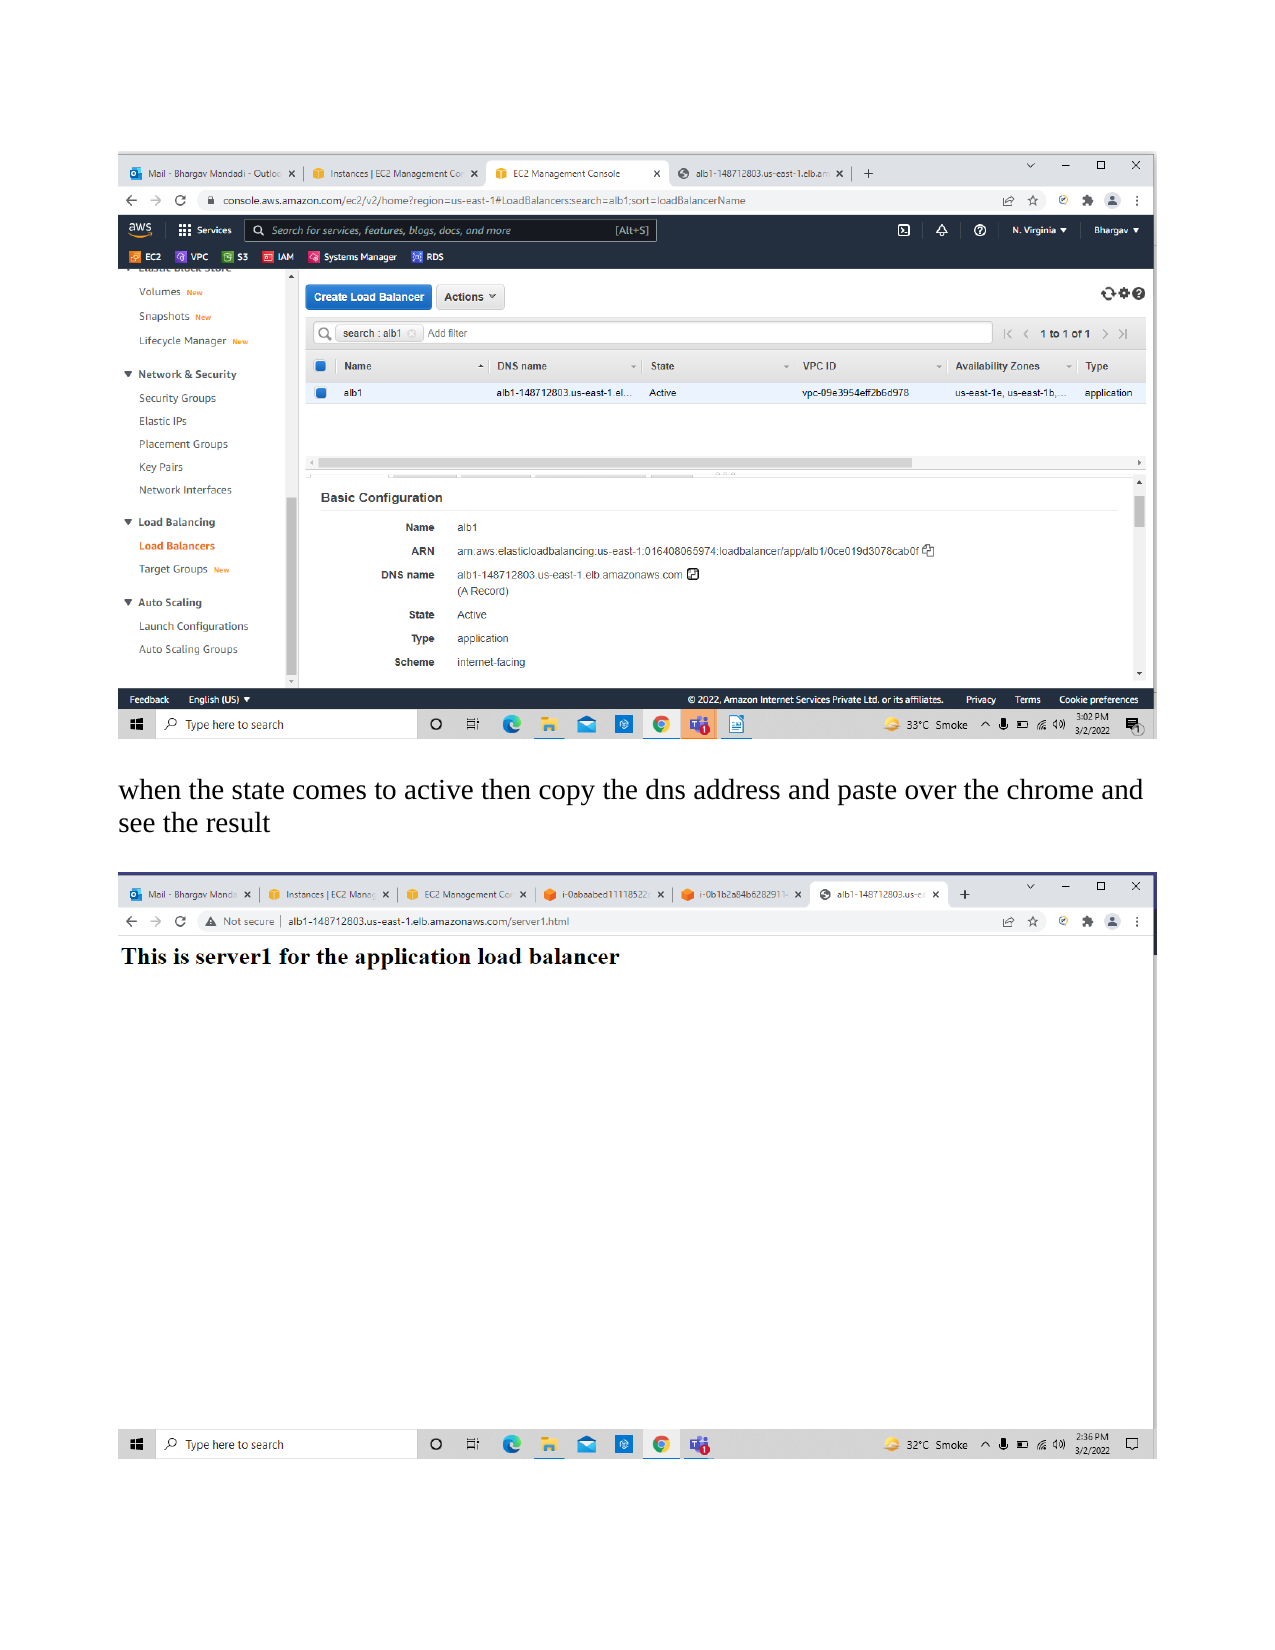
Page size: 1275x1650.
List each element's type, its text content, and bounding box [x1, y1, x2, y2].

picture [118, 151, 1157, 739]
picture [118, 872, 1157, 1459]
text when the state comes to active then copy the dns address and paste over the chrome and see the result [118, 772, 1157, 839]
